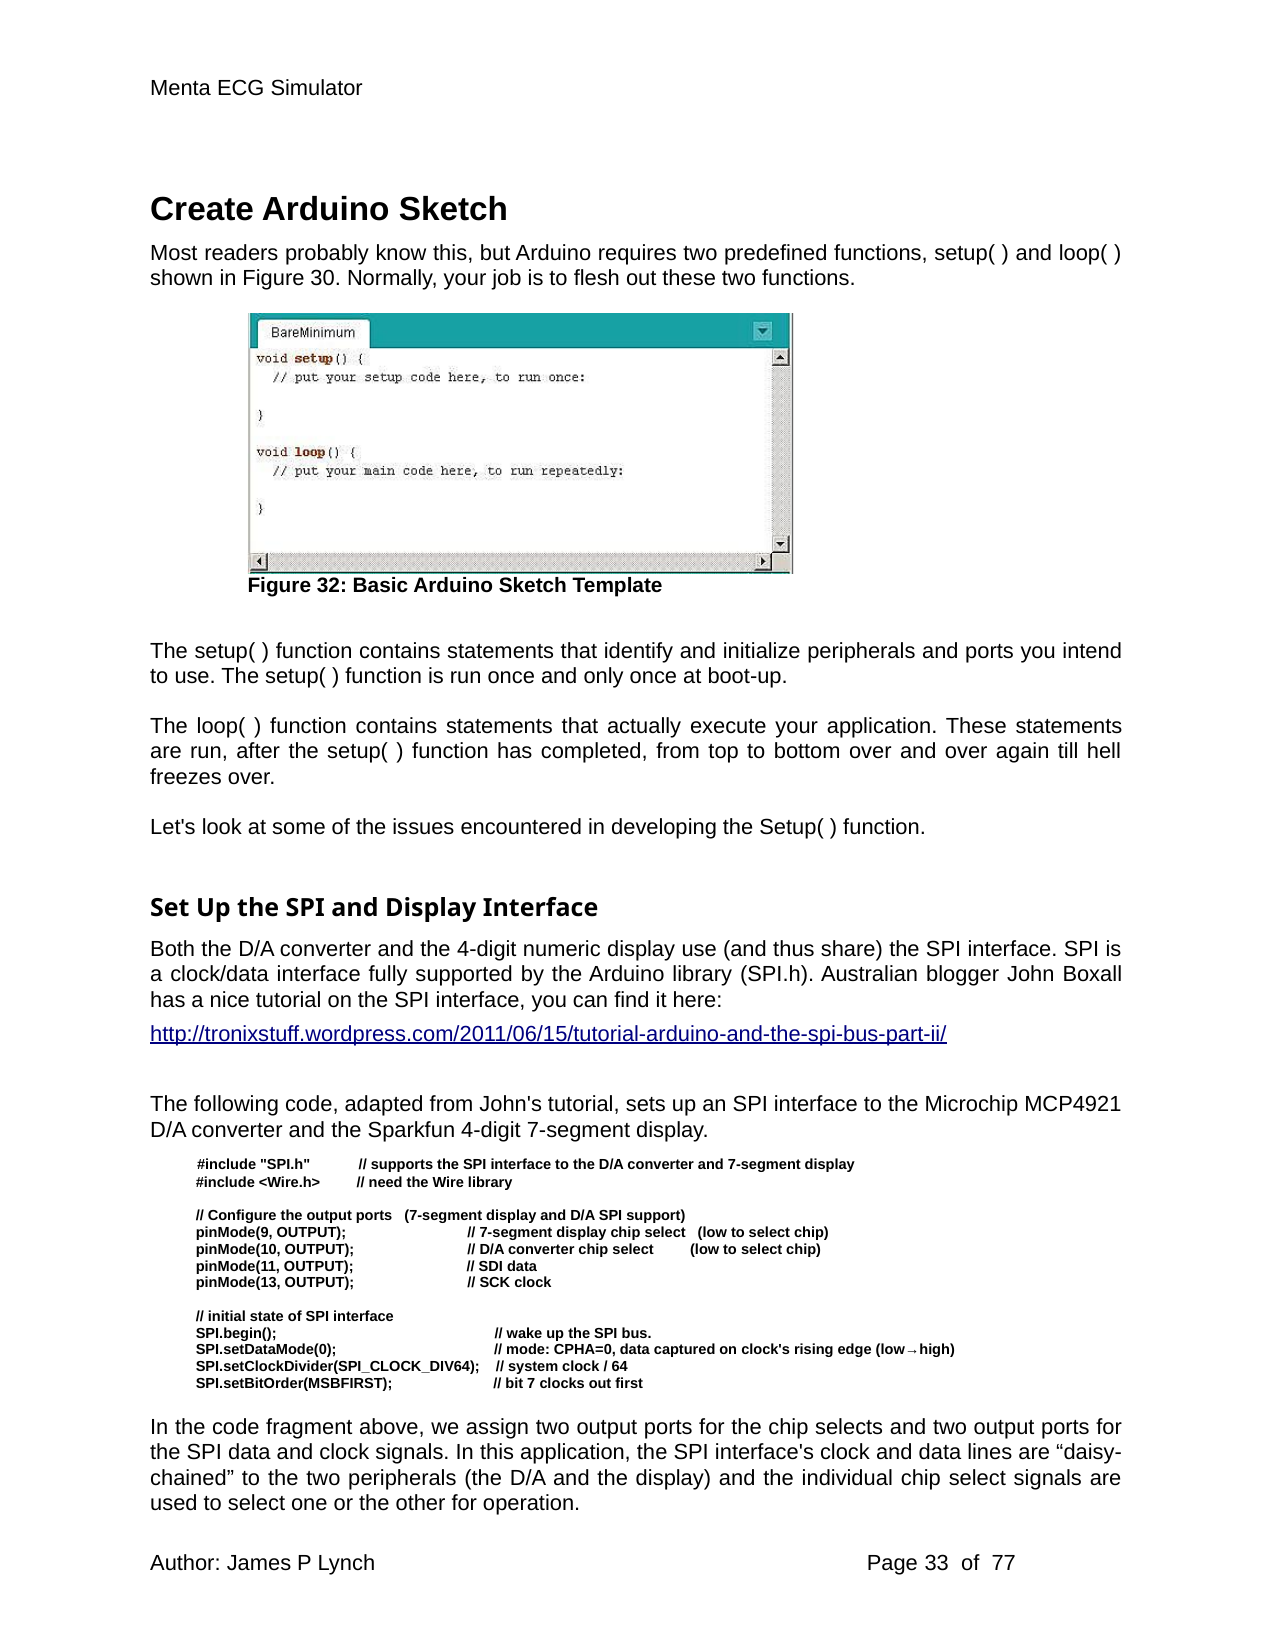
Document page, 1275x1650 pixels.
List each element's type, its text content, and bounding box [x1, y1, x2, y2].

text // initial state of SPI interface [187, 1307, 1124, 1324]
text pinMode(10, OUTPUT); // D/A converter chip select (low to select chip) [187, 1240, 1124, 1257]
text SPI.setBitOrder(MSBFIRST); // bit 7 clocks out first [187, 1374, 1124, 1391]
text http://tronixstuff.wordpress.com/2011/06/15/tutorial-arduino-and-the-spi-bus-part-ii/ [150, 1024, 1124, 1045]
text SPI.begin(); // wake up the SPI bus. [187, 1324, 1124, 1341]
text // Configure the output ports (7-segment display and D/A SPI support) [187, 1207, 1124, 1224]
text SPI.setDataMode(0); // mode: CPHA=0, data captured on clock's rising edge (low→high) [187, 1341, 1124, 1358]
text The following code, adapted from John's tutorial, sets up an SPI interface to the Microchip MCP4921 D/A converter and the Sparkfun 4-digit 7-segment display. [150, 1091, 1124, 1142]
text Figure : Basic Arduino Sketch Template [247, 314, 1027, 597]
text pinMode(11, OUTPUT); // SDI data [187, 1257, 1124, 1274]
picture [247, 313, 794, 574]
text pinMode(13, OUTPUT); // SCK clock [187, 1274, 1124, 1291]
text Let's look at some of the issues encountered in developing the Setup( ) function. [150, 814, 1124, 839]
text pinMode(9, OUTPUT); // 7-segment display chip select (low to select chip) [187, 1224, 1124, 1240]
text The loop( ) function contains statements that actually execute your application. These statements are run, after the setup( ) function has completed, from top to bottom over and over again till hell freezes over. [150, 713, 1124, 789]
text The setup( ) function contains statements that identify and initialize peripherals and ports you intend to use. The setup( ) function is run once and only once at boot-up. [150, 638, 1124, 688]
text #include "SPI.h" // supports the SPI interface to the D/A converter and 7-segment display [150, 1154, 1124, 1173]
text In the code fragment above, we assign two output ports for the chip selects and two output ports for the SPI data and clock signals. In this application, the SPI interface's clock and data lines are “daisy-chained” to the two peripherals (the D/A and the display) and the individual chip select signals are used to select one or the other for operation. [150, 1414, 1124, 1515]
subtitle Create Arduino Sketch [150, 189, 1124, 227]
subtitle Set Up the SPI and Display Interface [150, 889, 1124, 923]
text Both the D/A converter and the 4-digit numeric display use (and thus share) the SPI interface. SPI is a clock/data interface fully supported by the Arduino library (SPI.h). Australian blogger John Boxall has a nice tutorial on the SPI interface, you can find it here: [150, 936, 1124, 1012]
text SPI.setClockDivider(SPI_CLOCK_DIV64); // system clock / 64 [187, 1358, 1124, 1374]
text Most readers probably know this, but Arduino requires two predefined functions, setup( ) and loop( ) shown in Figure 30. Normally, your job is to flesh out these two functions. [150, 240, 1124, 290]
text #include <Wire.h> // need the Wire library [150, 1173, 1124, 1190]
